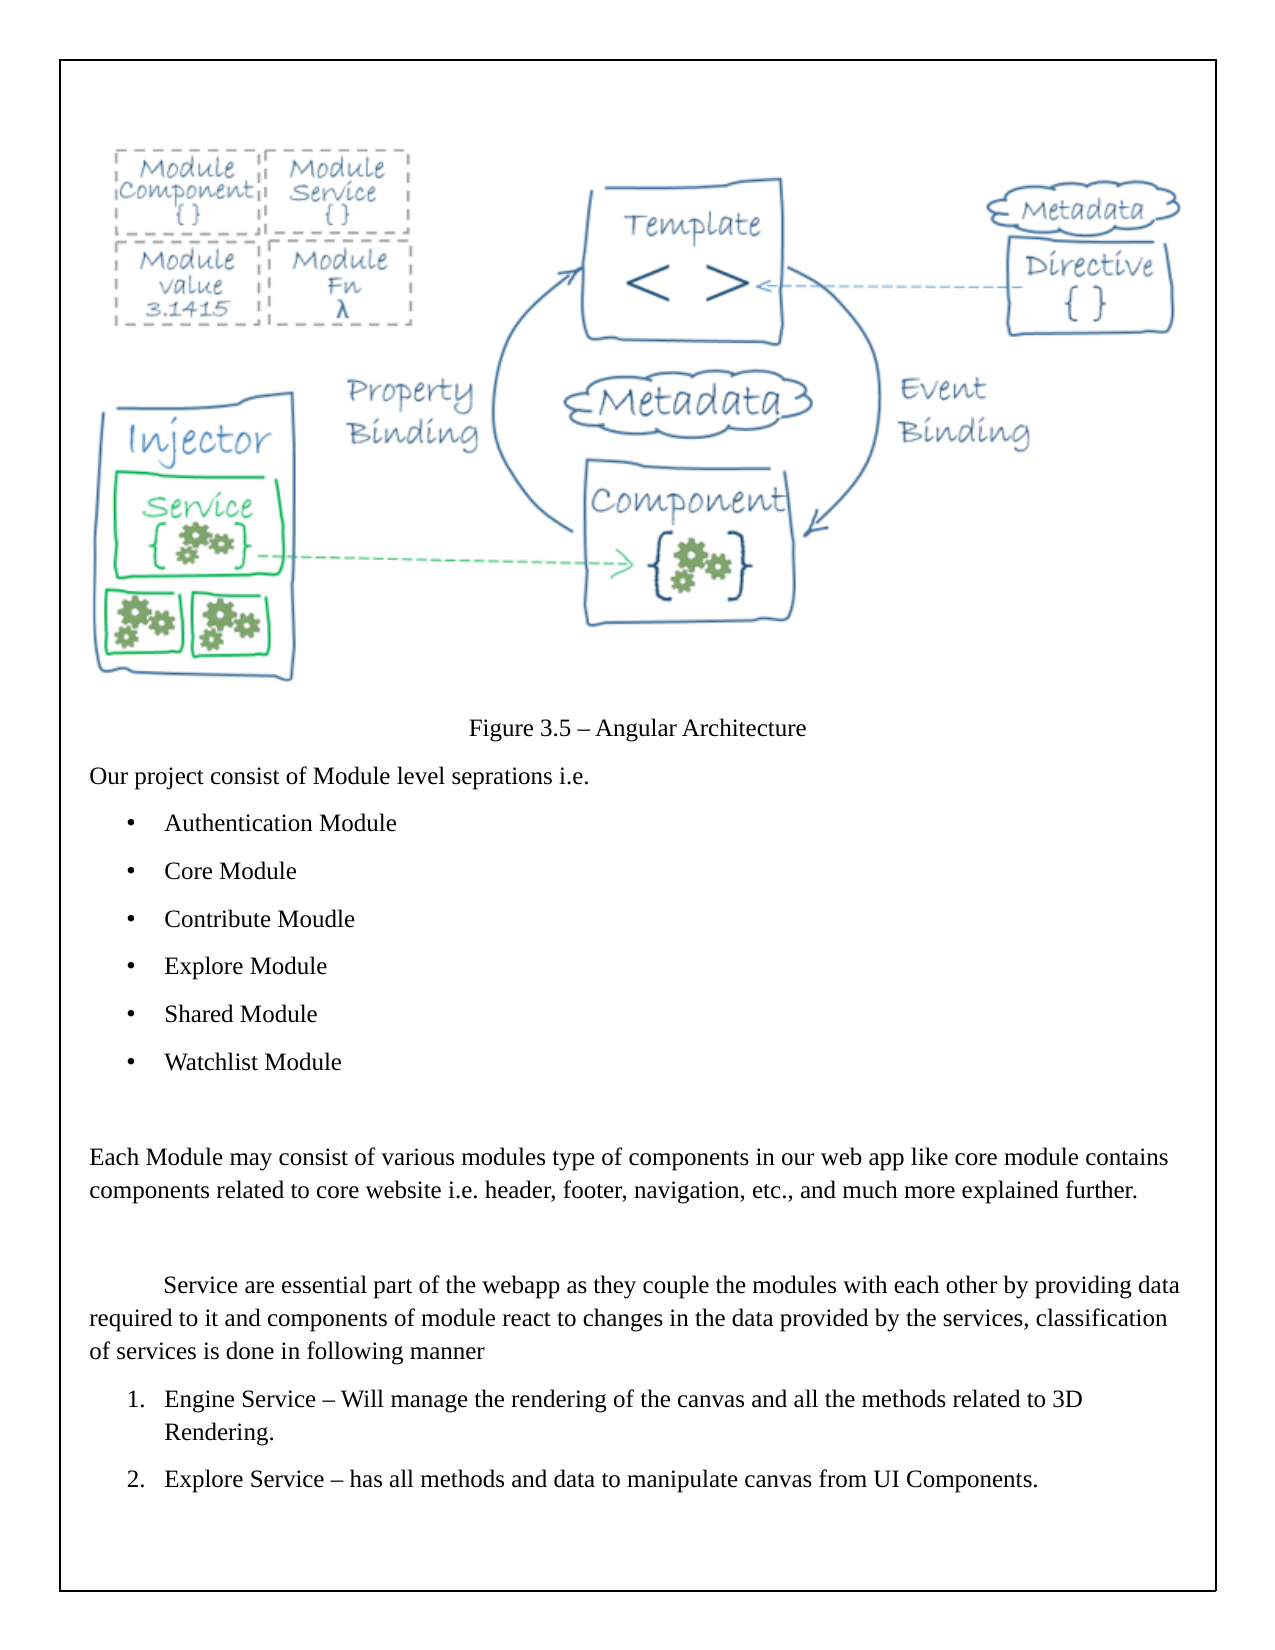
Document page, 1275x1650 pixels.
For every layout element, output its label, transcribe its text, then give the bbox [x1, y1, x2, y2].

text Our project consist of Module level seprations i.e. [89, 761, 1186, 790]
list Engine Service – Will manage the rendering of the canvas and all the methods related to 3D Rendering. [127, 1384, 1186, 1445]
picture [89, 136, 1186, 695]
text Each Module may consist of various modules type of components in our web app like core module contains components related to core website i.e. header, footer, navigation, etc., and much more explained further. [89, 1142, 1186, 1203]
list Shared Module [127, 999, 1186, 1028]
text Service are essential part of the webapp as they couple the modules with each other by providing data required to it and components of module react to changes in the data provided by the services, classification of services is done in following manner [89, 1270, 1186, 1365]
list Watchlist Module [127, 1047, 1186, 1075]
list Core Module [127, 856, 1186, 885]
text Figure 3.5 – Angular Architecture [89, 713, 1186, 742]
list Explore Module [127, 951, 1186, 980]
list Contribute Moudle [127, 904, 1186, 932]
list Explore Service – has all methods and data to manipulate canvas from UI Components. [127, 1464, 1186, 1493]
list Authentication Module [127, 808, 1186, 837]
